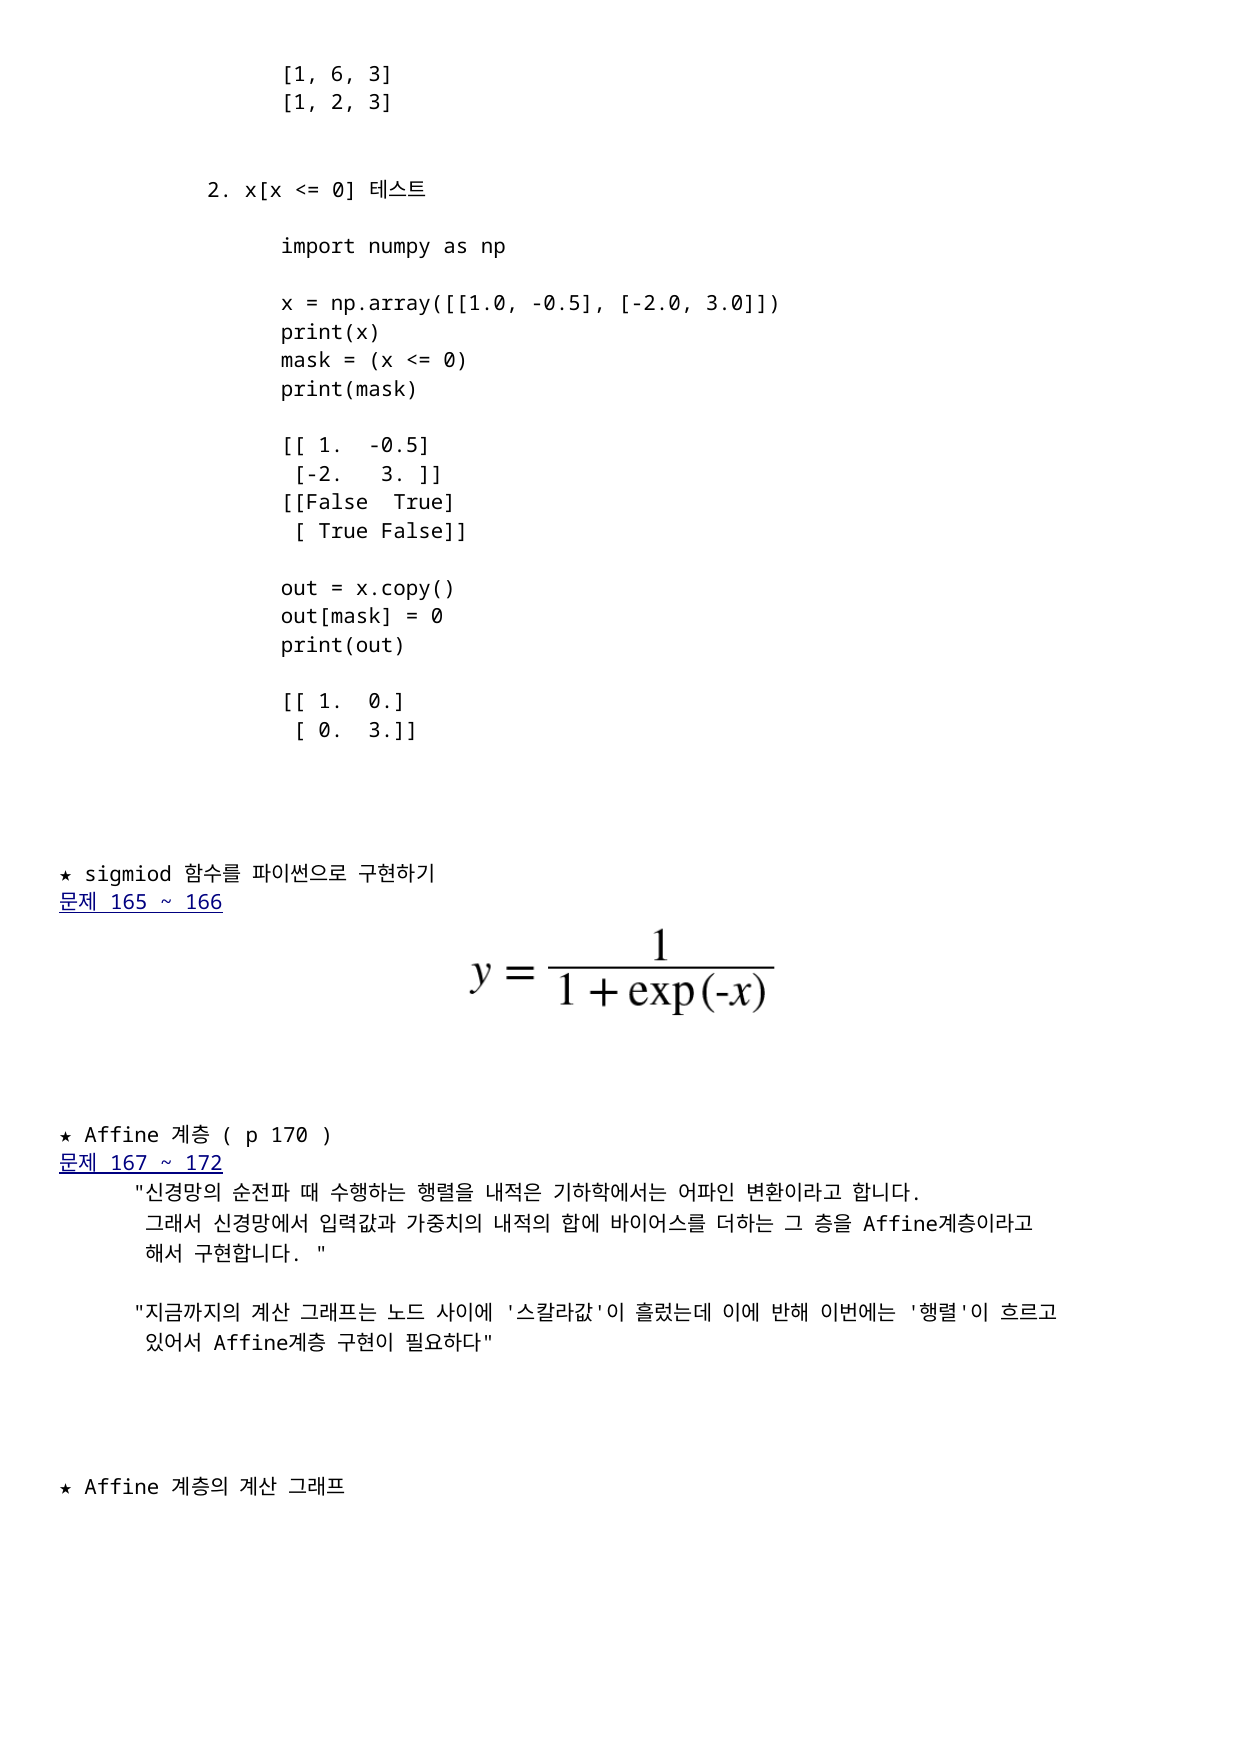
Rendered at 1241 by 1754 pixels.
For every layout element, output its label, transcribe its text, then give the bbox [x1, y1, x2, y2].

text out[mask] = 0 [59, 601, 1181, 630]
text ★ Affine 계층 ( p 170 ) [59, 1118, 1181, 1148]
text import numpy as np [59, 232, 1181, 260]
text [1, 2, 3] [59, 87, 1181, 116]
text [ True False]] [59, 516, 1181, 544]
text [[ 1. -0.5] [59, 431, 1181, 459]
text print(x) [59, 317, 1181, 345]
text out = x.copy() [59, 573, 1181, 601]
text [[ 1. 0.] [59, 687, 1181, 715]
text x = np.array([[1.0, -0.5], [-2.0, 3.0]]) [59, 288, 1181, 317]
text 2. x[x <= 0] 테스트 [59, 173, 1181, 203]
picture [449, 916, 791, 1033]
text 문제 167 ~ 172 [59, 1148, 1181, 1177]
text [1, 6, 3] [59, 59, 1181, 87]
text 있어서 Affine계층 구현이 필요하다" [59, 1326, 1181, 1357]
text ★ Affine 계층의 계산 그래프 [59, 1470, 1181, 1501]
text [ 0. 3.]] [59, 715, 1181, 743]
text [[False True] [59, 487, 1181, 516]
text [-2. 3. ]] [59, 459, 1181, 487]
text "지금까지의 계산 그래프는 노드 사이에 '스칼라값'이 흘렀는데 이에 반해 이번에는 '행렬'이 흐르고 [59, 1296, 1181, 1326]
text print(mask) [59, 374, 1181, 402]
text mask = (x <= 0) [59, 345, 1181, 374]
text 그래서 신경망에서 입력값과 가중치의 내적의 합에 바이어스를 더하는 그 층을 Affine계층이라고 [59, 1207, 1181, 1237]
text 문제 165 ~ 166 [59, 887, 1181, 916]
text ★ sigmiod 함수를 파이썬으로 구현하기 [59, 857, 1181, 887]
text print(out) [59, 630, 1181, 658]
text 해서 구현합니다. " [59, 1237, 1181, 1268]
text "신경망의 순전파 때 수행하는 행렬을 내적은 기하학에서는 어파인 변환이라고 합니다. [59, 1177, 1181, 1207]
